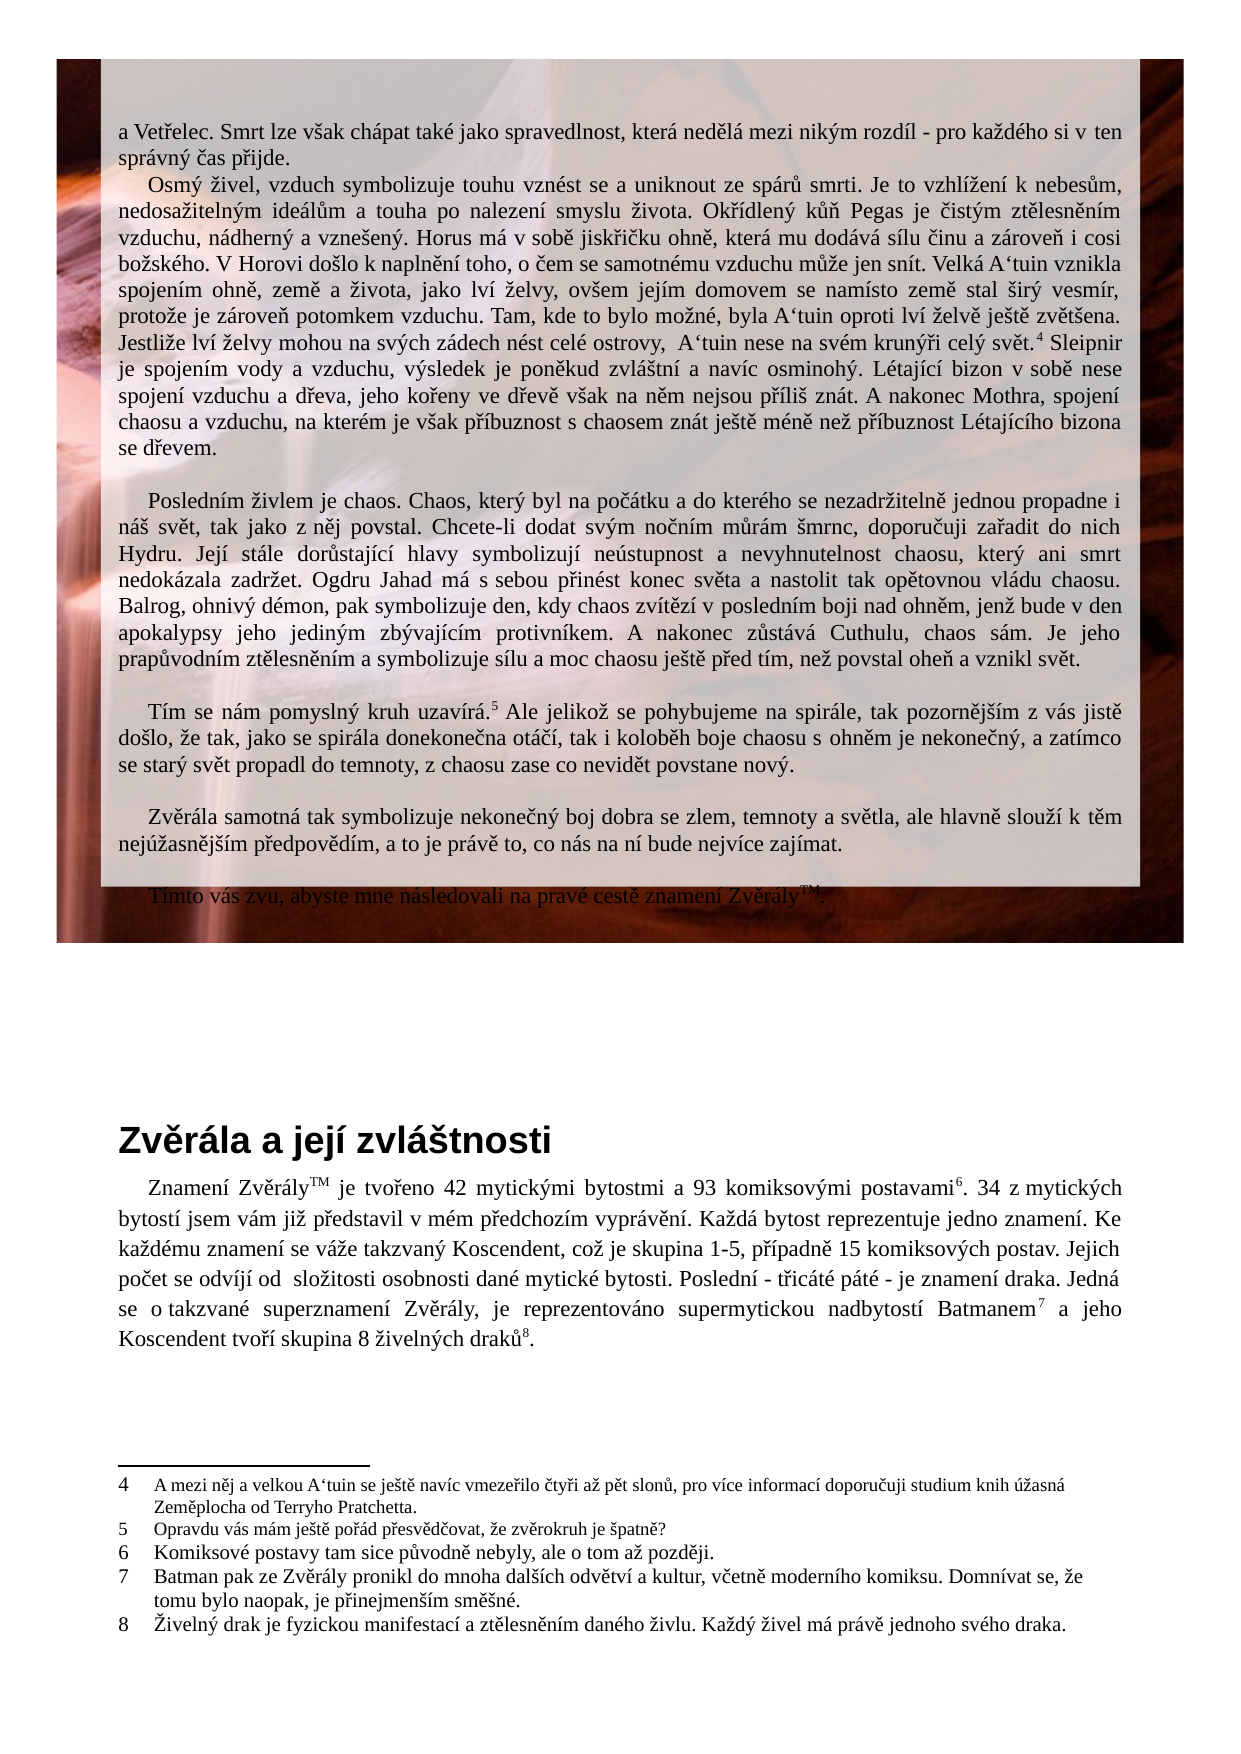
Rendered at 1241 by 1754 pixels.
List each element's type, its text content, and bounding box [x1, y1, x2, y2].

text Znamení ZvěrályTM je tvořeno 42 mytickými bytostmi a 93 komiksovými postavami. 34 z mytických bytostí jsem vám již představil v mém předchozím vyprávění. Každá bytost reprezentuje jedno znamení. Ke každému znamení se váže takzvaný Koscendent, což je skupina 1-5, případně 15 komiksových postav. Jejich počet se odvíjí od složitosti osobnosti dané mytické bytosti. Poslední - třicáté páté - je znamení draka. Jedná se o takzvané superznamení Zvěrály, je reprezentováno supermytickou nadbytostí Batmanem a jeho Koscendent tvoří skupina 8 živelných draků. [118, 1174, 1122, 1352]
text Batman pak ze Zvěrály pronikl do mnoha dalších odvětví a kultur, včetně moderního komiksu. Domnívat se, že tomu bylo naopak, je přinejmenším směšné. [118, 1564, 1122, 1612]
text Živelný drak je fyzickou manifestací a ztělesněním daného živlu. Každý živel má právě jednoho svého draka. [118, 1612, 1122, 1636]
picture [769, 59, 1184, 943]
subtitle Zvěrála a její zvláštnosti [118, 1118, 1122, 1162]
text Tímto vás zvu, abyste mne následovali na pravé cestě znamení ZvěrályTM. [118, 887, 769, 909]
text A mezi něj a velkou A‘tuin se ještě navíc vmezeřilo čtyři až pět slonů, pro více informací doporučuji studium knih úžasná Zeměplocha od Terryho Pratchetta. [118, 1472, 1122, 1518]
text Komiksové postavy tam sice původně nebyly, ale o tom až později. [118, 1539, 1122, 1564]
text Opravdu vás mám ještě pořád přesvědčovat, že zvěrokruh je špatně? [118, 1518, 1122, 1539]
